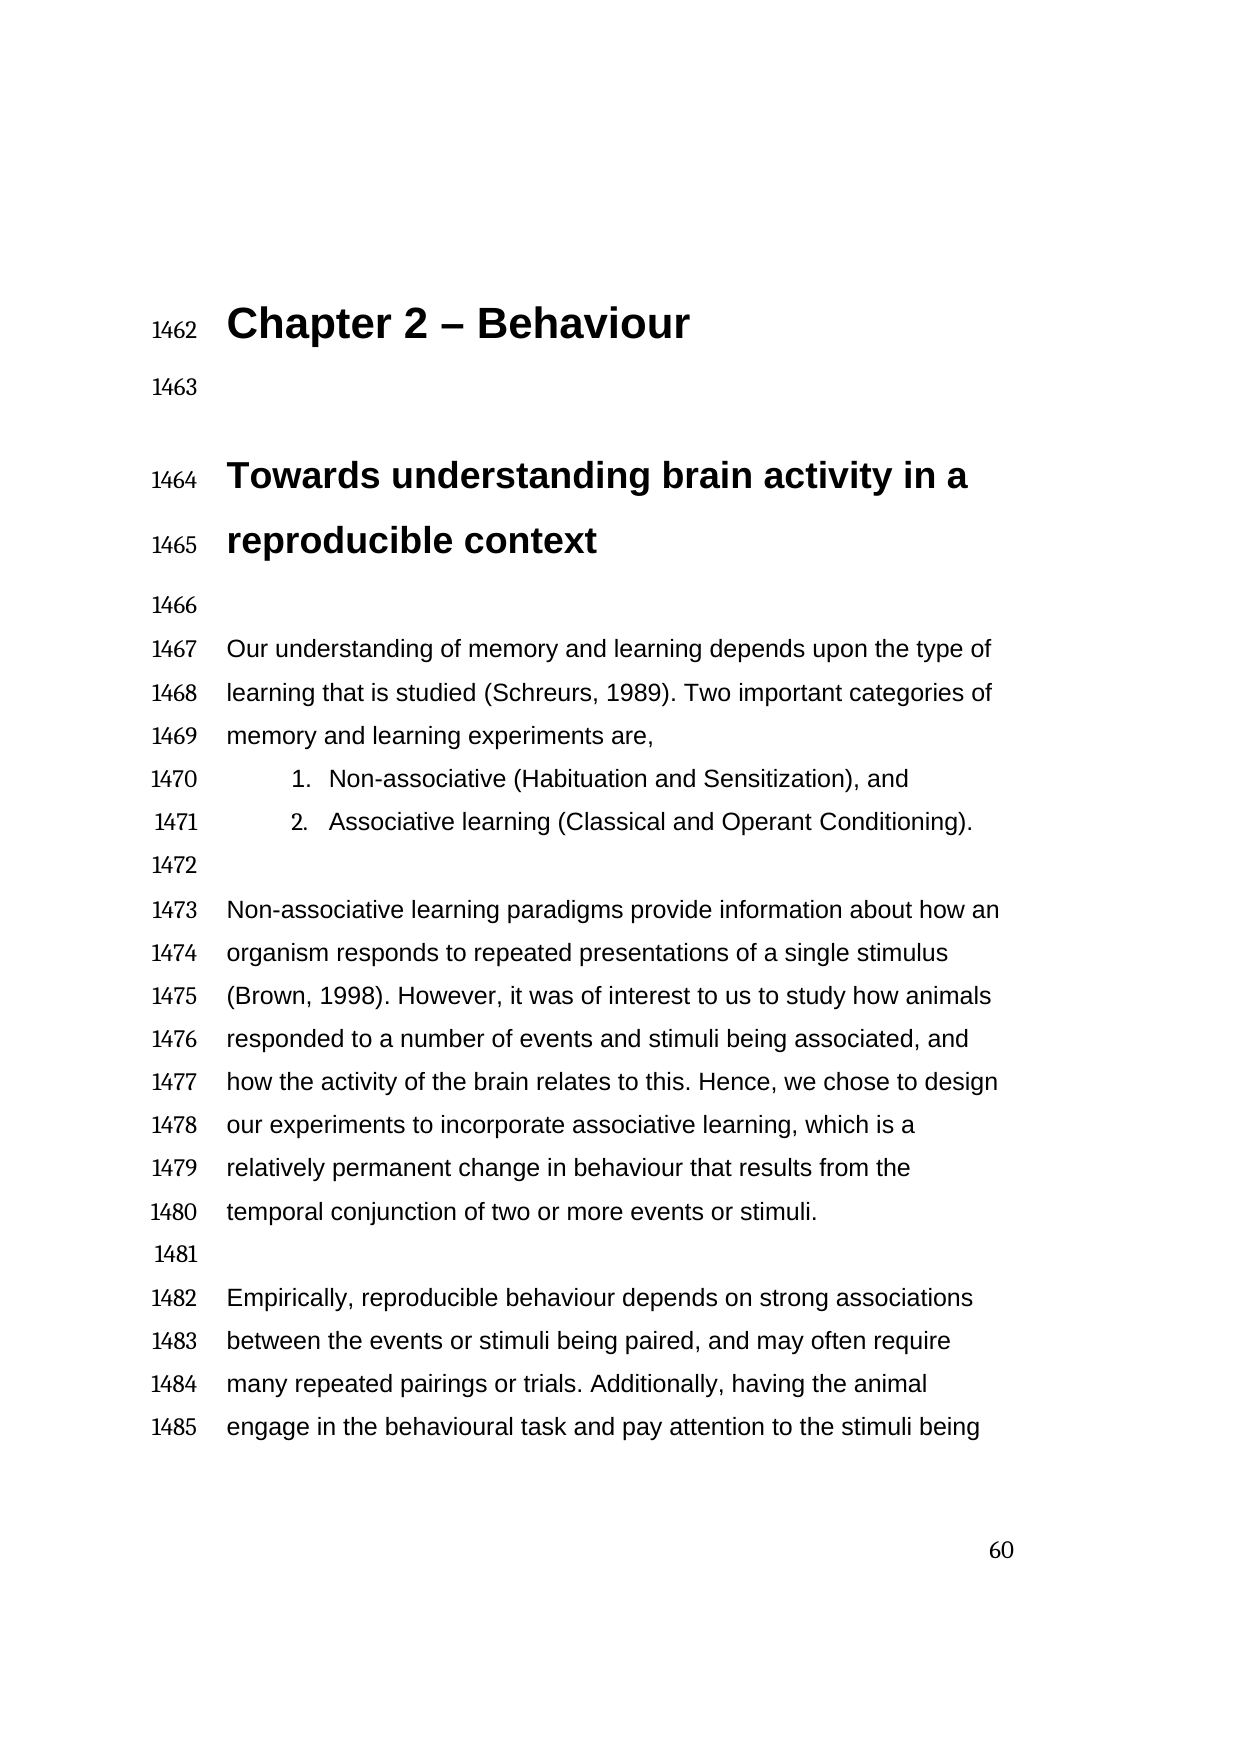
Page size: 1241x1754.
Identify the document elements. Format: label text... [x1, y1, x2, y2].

subtitle Towards understanding brain activity in a reproducible context [226, 454, 1014, 561]
text Non-associative learning paradigms provide information about how an organism responds to repeated presentations of a single stimulus (Brown, 1998)⁠. However, it was of interest to us to study how animals responded to a number of events and stimuli being associated, and how the activity of the brain relates to this. Hence, we chose to design our experiments to incorporate associative learning, which is a relatively permanent change in behaviour that results from the temporal conjunction of two or more events or stimuli. [226, 894, 1014, 1225]
text Our understanding of memory and learning depends upon the type of learning that is studied (Schreurs, 1989)⁠. Two important categories of memory and learning experiments are, [226, 634, 1014, 749]
list Non-associative (Habituation and Sensitization), and [291, 764, 1014, 793]
text Empirically, reproducible behaviour depends on strong associations between the events or stimuli being paired, and may often require many repeated pairings or trials. Additionally, having the animal engage in the behavioural task and pay attention to the stimuli being [226, 1283, 1014, 1441]
subtitle Chapter 2 – Behaviour [226, 298, 1014, 348]
list Associative learning (Classical and Operant Conditioning). [291, 807, 1014, 837]
